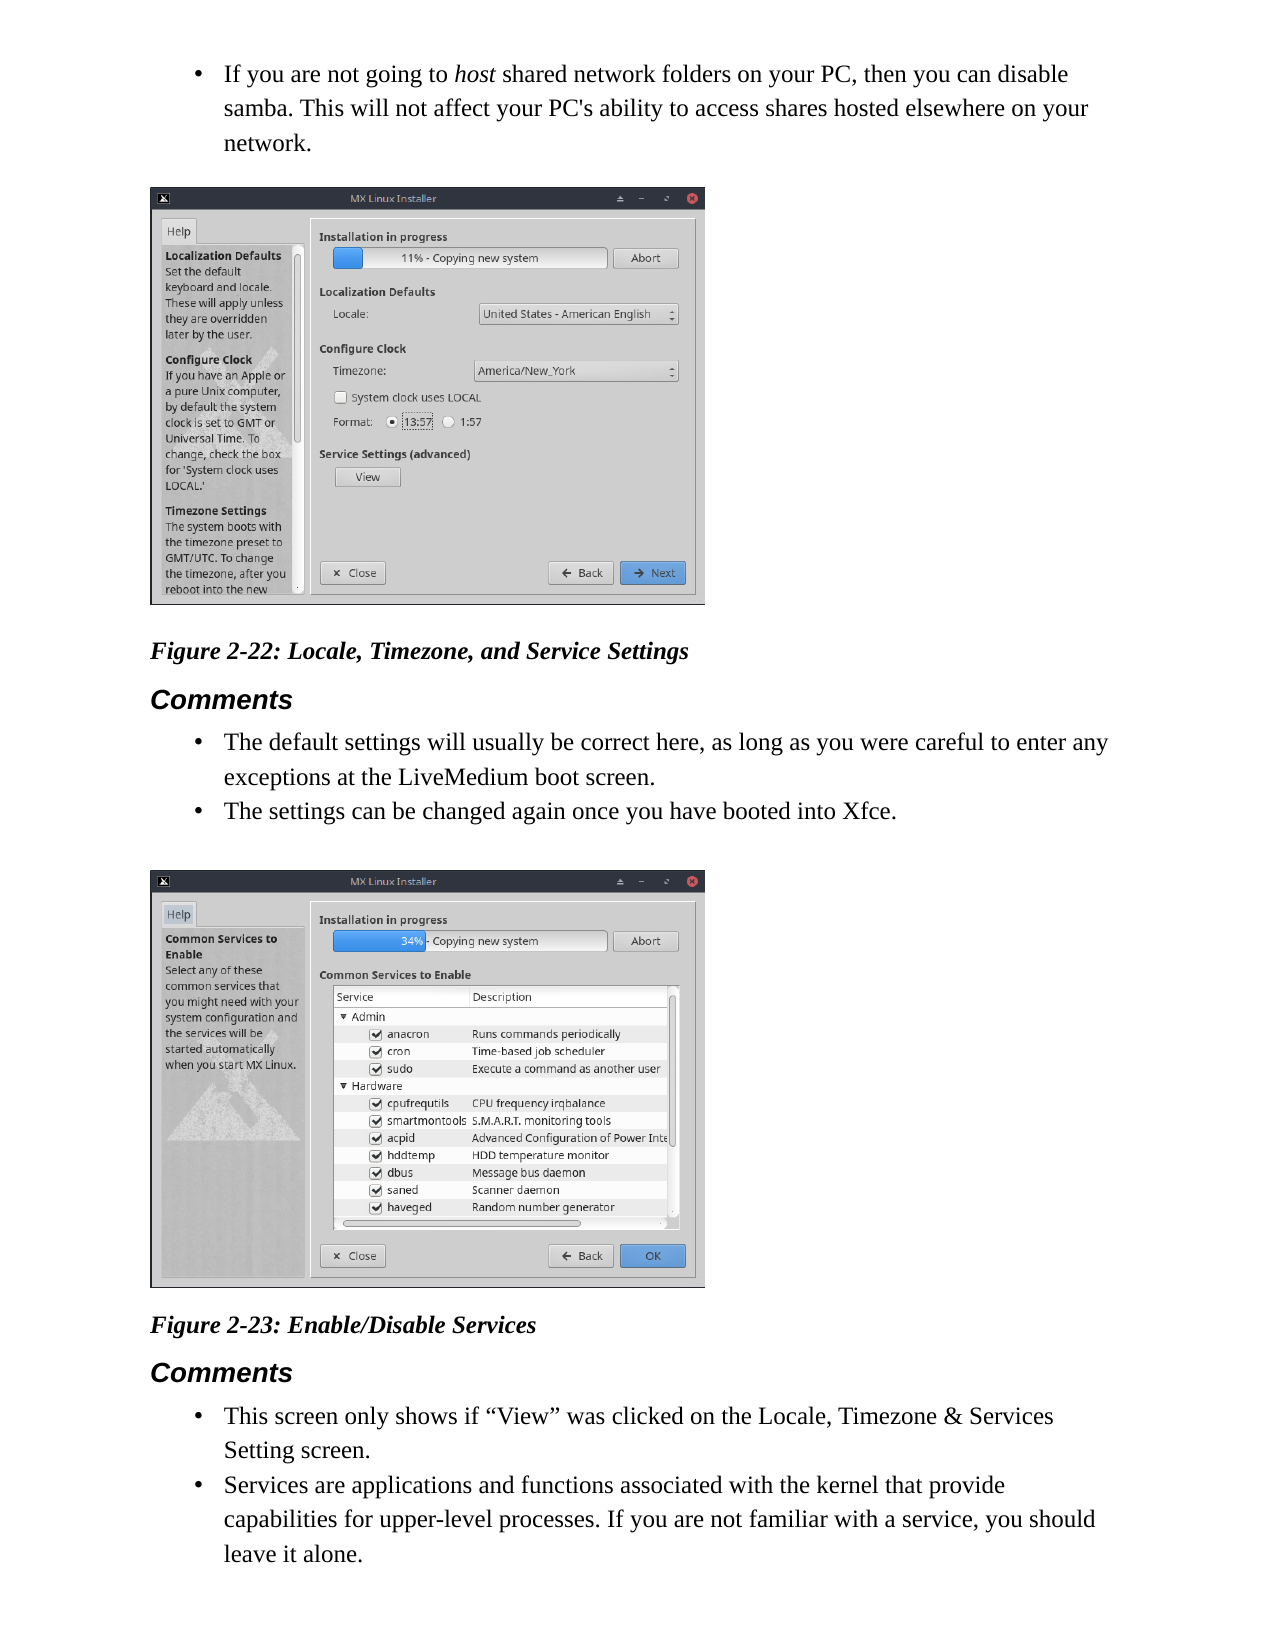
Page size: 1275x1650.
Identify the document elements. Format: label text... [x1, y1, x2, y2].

list The settings can be changed again once you have booted into Xfce. [194, 796, 1125, 825]
picture [150, 870, 705, 1288]
picture [150, 187, 705, 605]
subtitle Comments [150, 1357, 1125, 1389]
list Services are applications and functions associated with the kernel that provide capabilities for upper-level processes. If you are not familiar with a service, you should leave it alone. [194, 1470, 1125, 1568]
text Figure 2-22: Locale, Timezone, and Service Settings [150, 636, 1125, 665]
text Figure 2-23: Enable/Disable Services [150, 845, 1125, 1338]
list If you are not going to host shared network folders on your PC, then you can disable samba. This will not affect your PC's ability to access shares hosted elsewhere on your network. [194, 59, 1125, 157]
subtitle Comments [150, 683, 1125, 715]
list The default settings will usually be correct here, as long as you were careful to enter any exceptions at the LiveMedium boot screen. [194, 727, 1125, 791]
list This screen only shows if “View” was clicked on the Locale, Timezone & Services Setting screen. [194, 1401, 1125, 1464]
